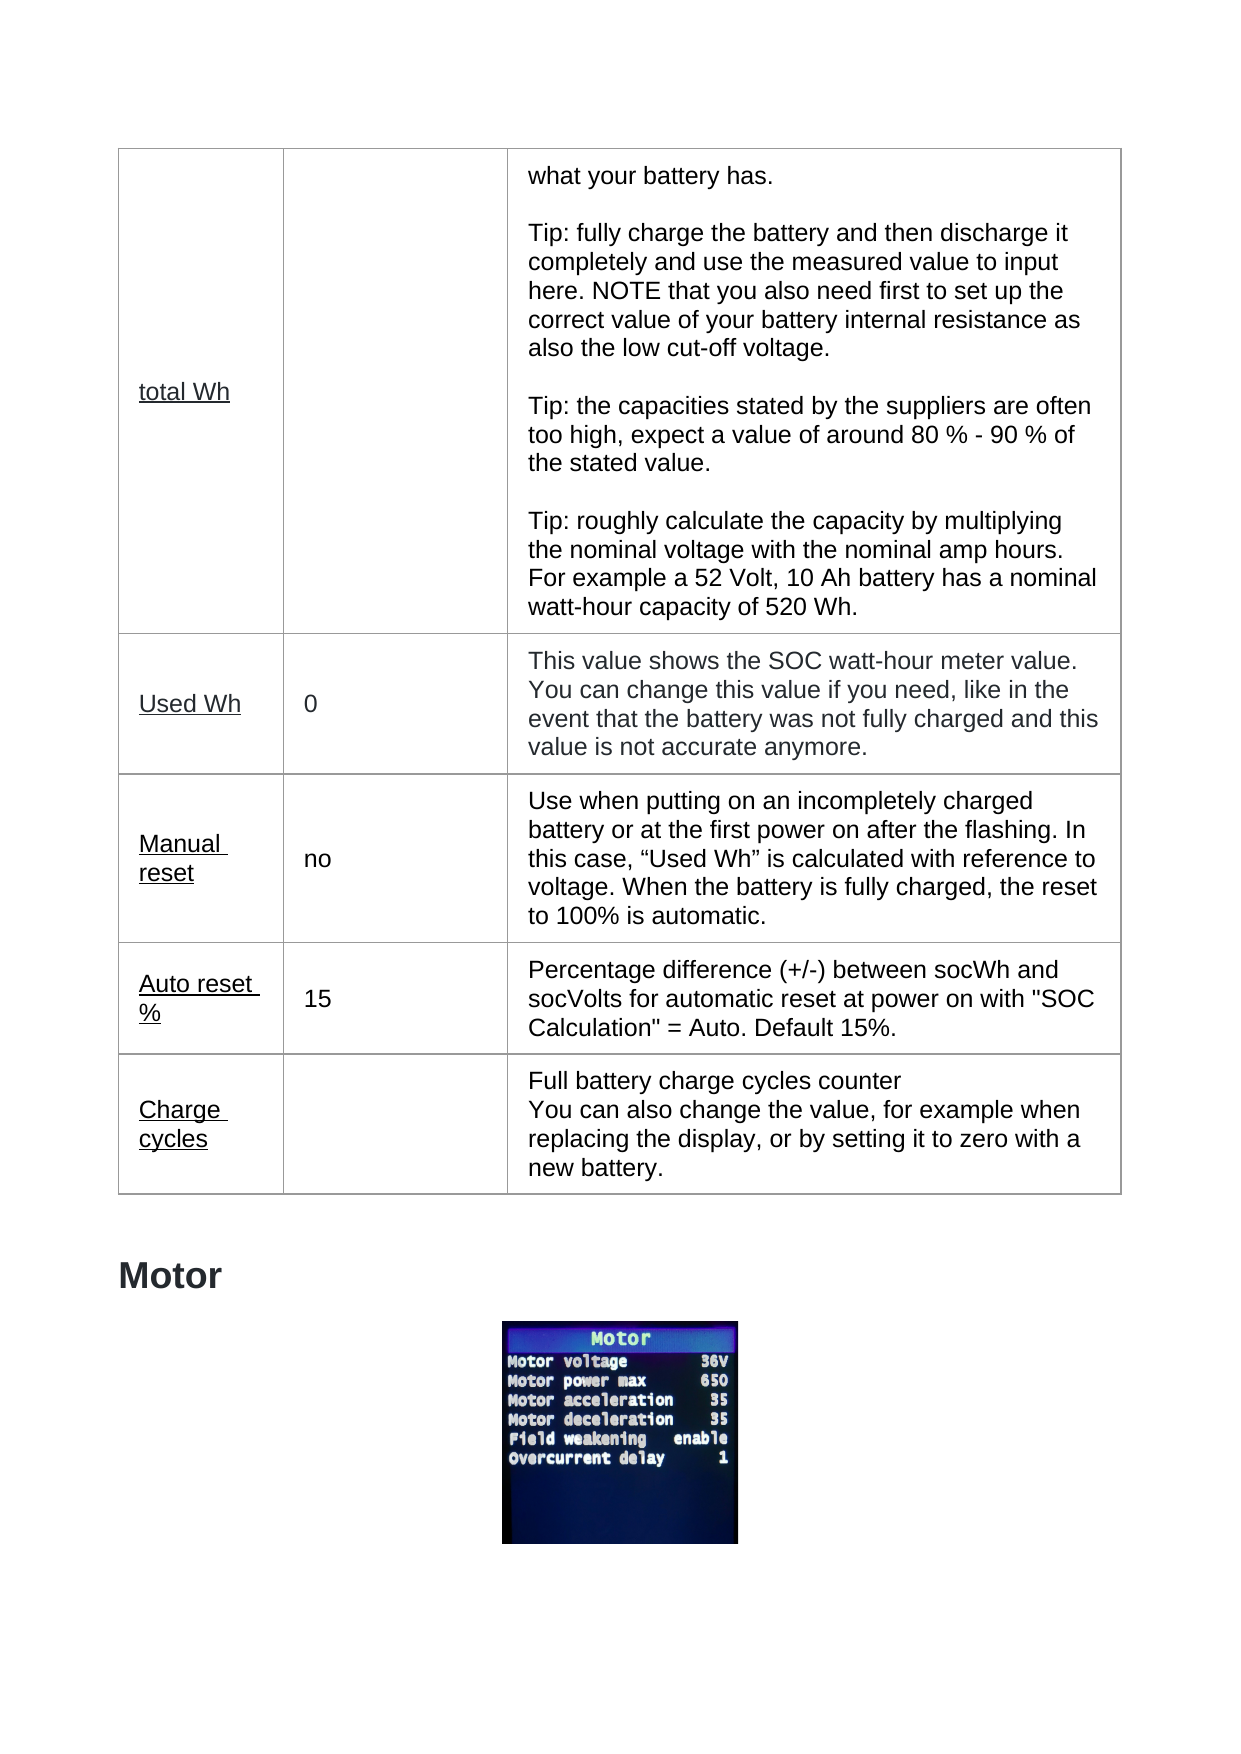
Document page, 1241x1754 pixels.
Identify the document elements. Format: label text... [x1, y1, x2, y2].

picture [502, 1321, 739, 1544]
table_cell Auto reset % [119, 943, 283, 1053]
table_cell no [284, 775, 507, 942]
table_cell total Wh [119, 149, 283, 633]
table_cell Manual reset [119, 775, 283, 942]
table_cell [284, 1055, 507, 1193]
table_cell Use when putting on an incompletely charged battery or at the first power on after the flashing. In this case, “Used Wh” is calculated with reference to voltage. When the battery is fully charged, the reset to 100% is automatic. [508, 775, 1120, 942]
text Motor [118, 1254, 1122, 1297]
table_cell 0 [284, 634, 507, 773]
table_cell Full battery charge cycles counter You can also change the value, for example when replacing the display, or by setting it to zero with a new battery. [508, 1055, 1120, 1193]
table_cell Used Wh [119, 634, 283, 773]
table_cell Charge cycles [119, 1055, 283, 1193]
table_cell what your battery has. Tip: fully charge the battery and then discharge it completely and use the measured value to input here. NOTE that you also need first to set up the correct value of your battery internal resistance as also the low cut-off voltage. Tip: the capacities stated by the suppliers are often too high, expect a value of around 80 % - 90 % of the stated value. Tip: roughly calculate the capacity by multiplying the nominal voltage with the nominal amp hours. For example a 52 Volt, 10 Ah battery has a nominal watt-hour capacity of 520 Wh. [508, 149, 1120, 633]
table_cell [284, 149, 507, 633]
table_cell Percentage difference (+/-) between socWh and socVolts for automatic reset at power on with "SOC Calculation" = Auto. Default 15%. [508, 943, 1120, 1053]
table_cell This value shows the SOC watt-hour meter value. You can change this value if you need, like in the event that the battery was not fully charged and this value is not accurate anymore. [508, 634, 1120, 773]
table_cell 15 [284, 943, 507, 1053]
